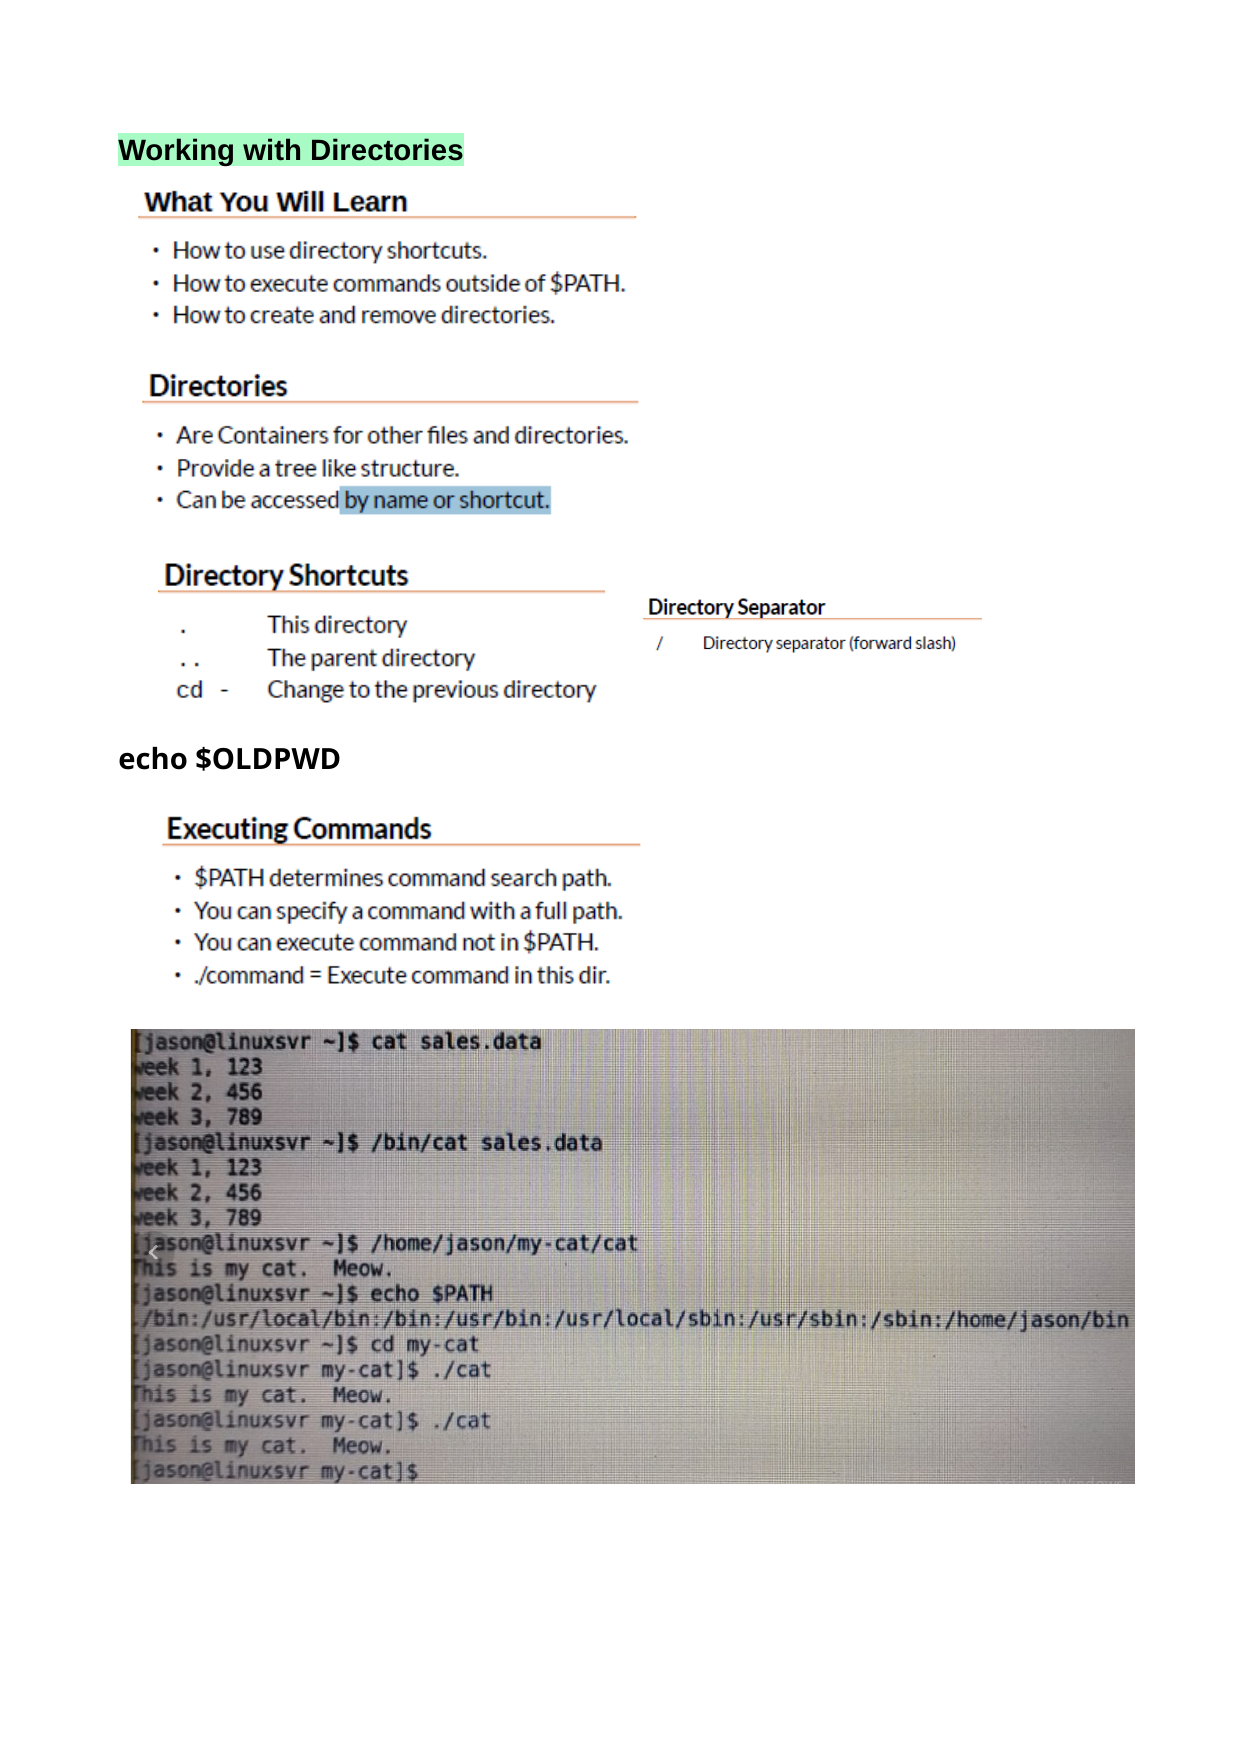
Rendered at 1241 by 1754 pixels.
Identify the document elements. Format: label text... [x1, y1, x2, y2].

picture [137, 186, 649, 336]
picture [639, 594, 982, 656]
text echo $OLDPWD [118, 739, 1122, 778]
picture [162, 800, 641, 1001]
picture [130, 1029, 1135, 1484]
subtitle Working with Directories [464, 133, 1122, 166]
picture [141, 365, 639, 532]
picture [158, 556, 605, 709]
